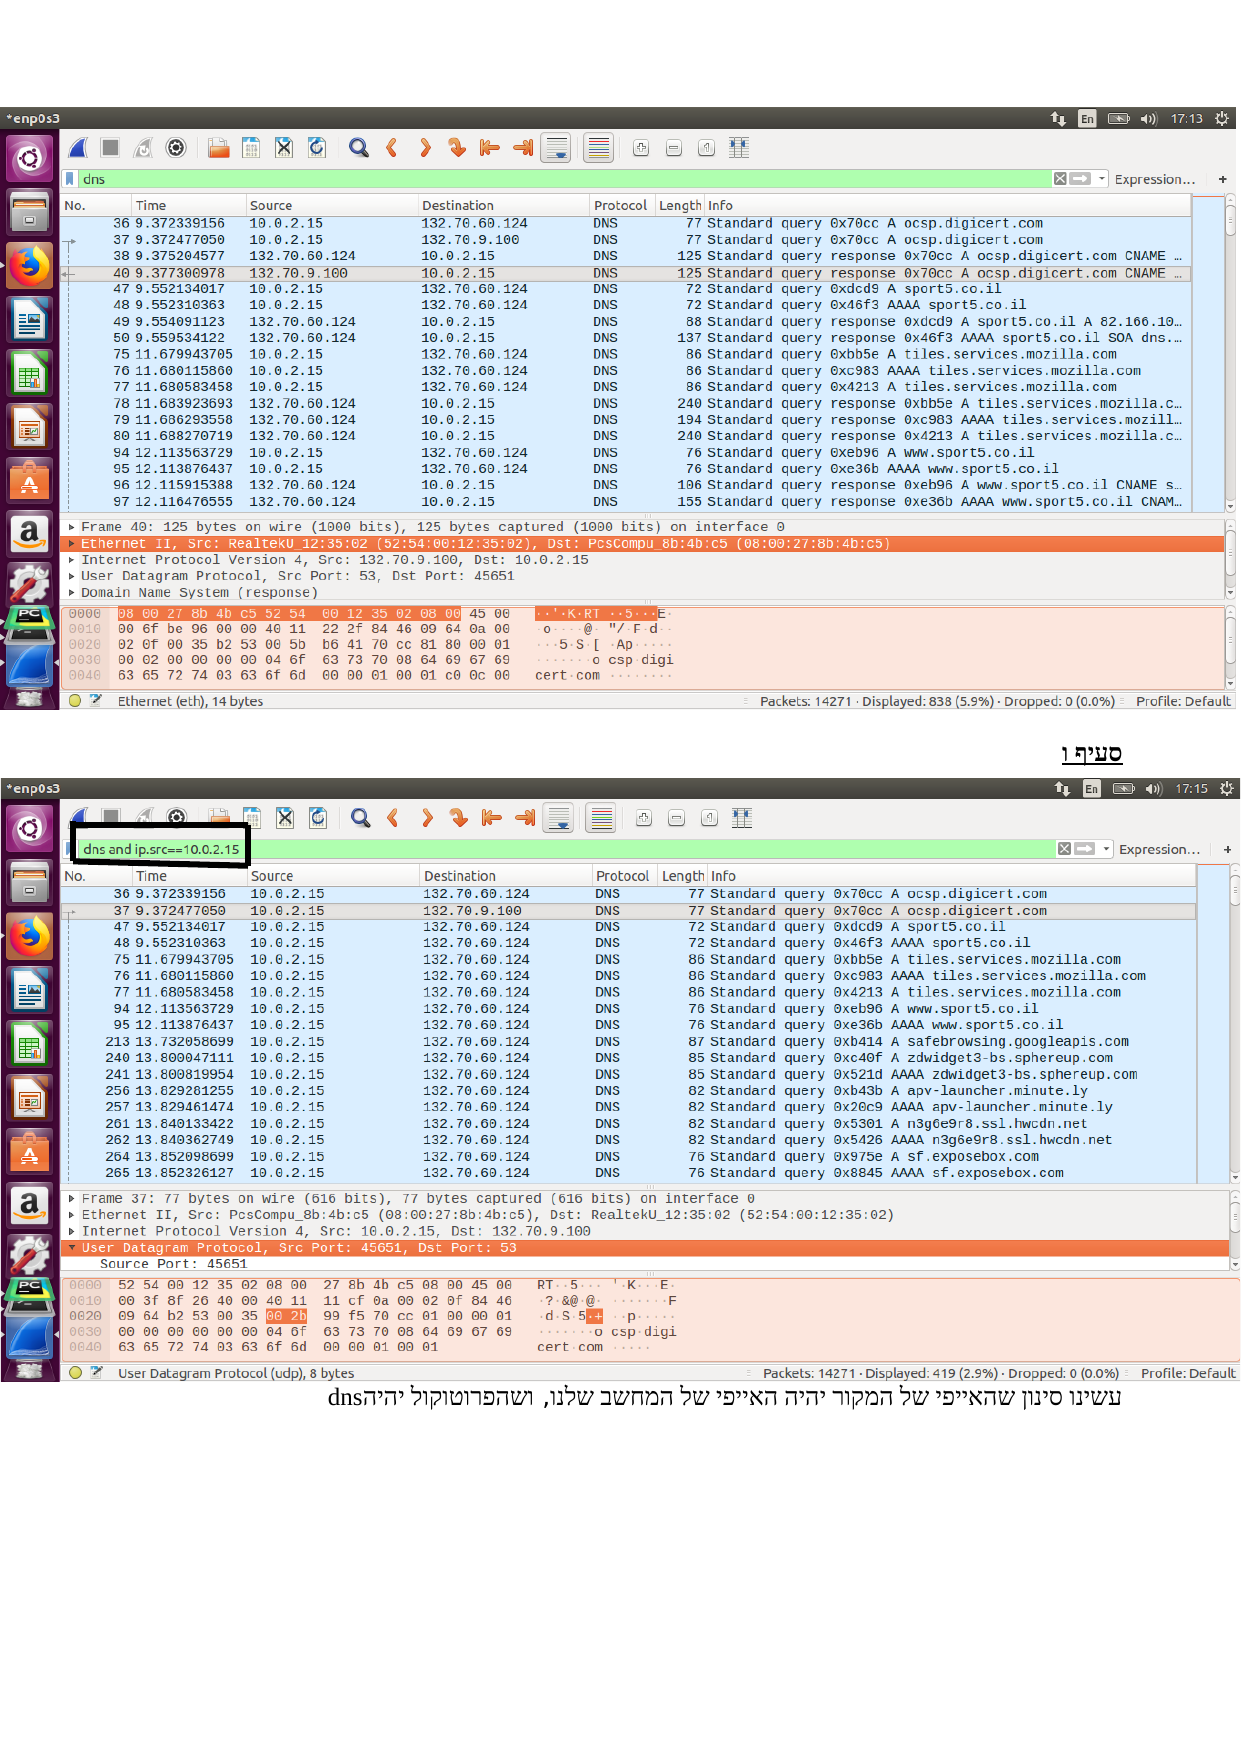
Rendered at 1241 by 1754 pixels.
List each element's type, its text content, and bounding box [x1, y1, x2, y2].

text [118, 767, 1122, 778]
text dnsעשינו סינון שהאייפי של המקור יהיה האייפי של המחשב שלנו, ושהפרוטוקול יהיה [118, 1382, 1122, 1411]
text סעיף ו [118, 738, 1122, 767]
